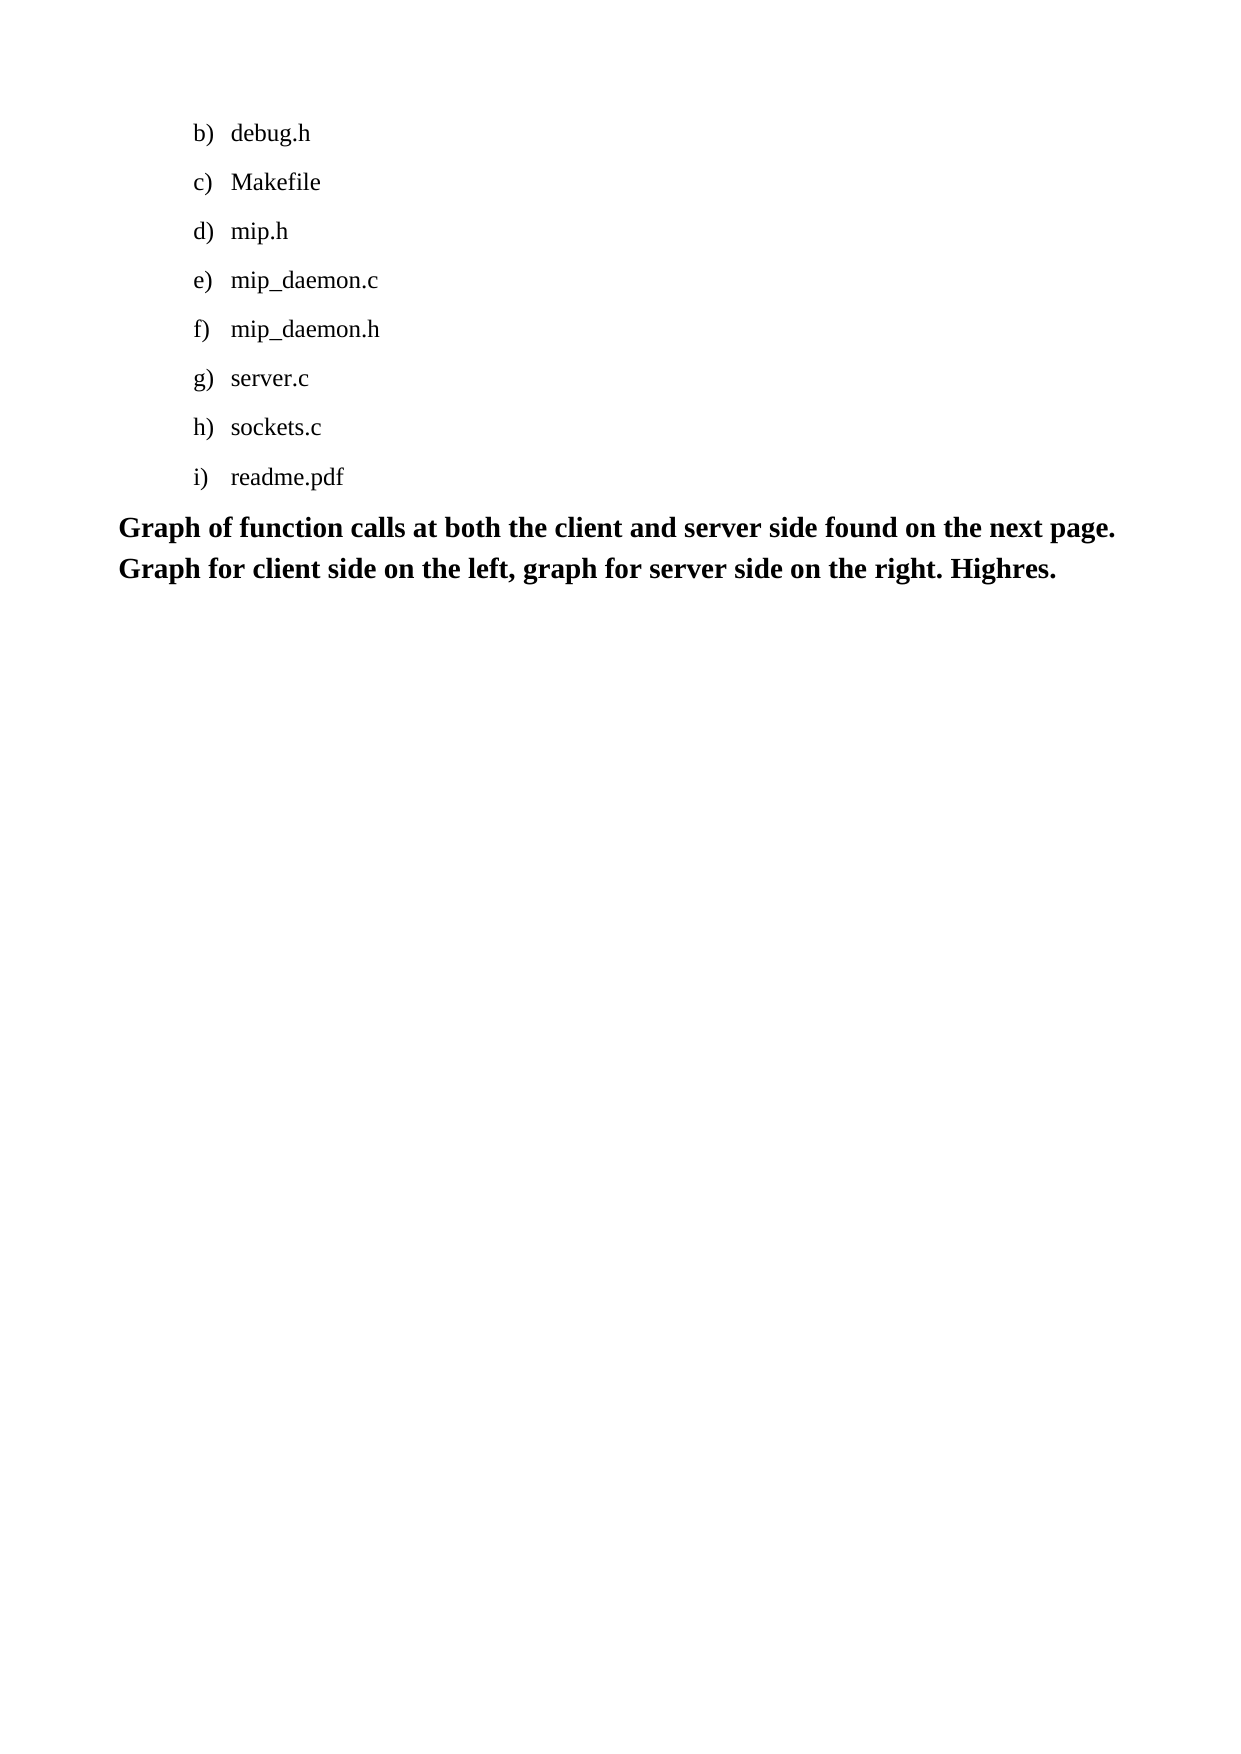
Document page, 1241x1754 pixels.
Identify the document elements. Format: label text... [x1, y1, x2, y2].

list mip.h [193, 216, 1122, 245]
list mip_daemon.c [193, 265, 1122, 294]
list mip_daemon.h [193, 314, 1122, 343]
list Makefile [193, 167, 1122, 196]
list debug.h [193, 118, 1122, 147]
list readme.pdf [193, 462, 1122, 490]
list server.c [193, 363, 1122, 392]
text Graph of function calls at both the client and server side found on the next page. Graph for client side on the left, graph for server side on the right. Highres. [118, 511, 1122, 584]
list sockets.c [193, 412, 1122, 441]
